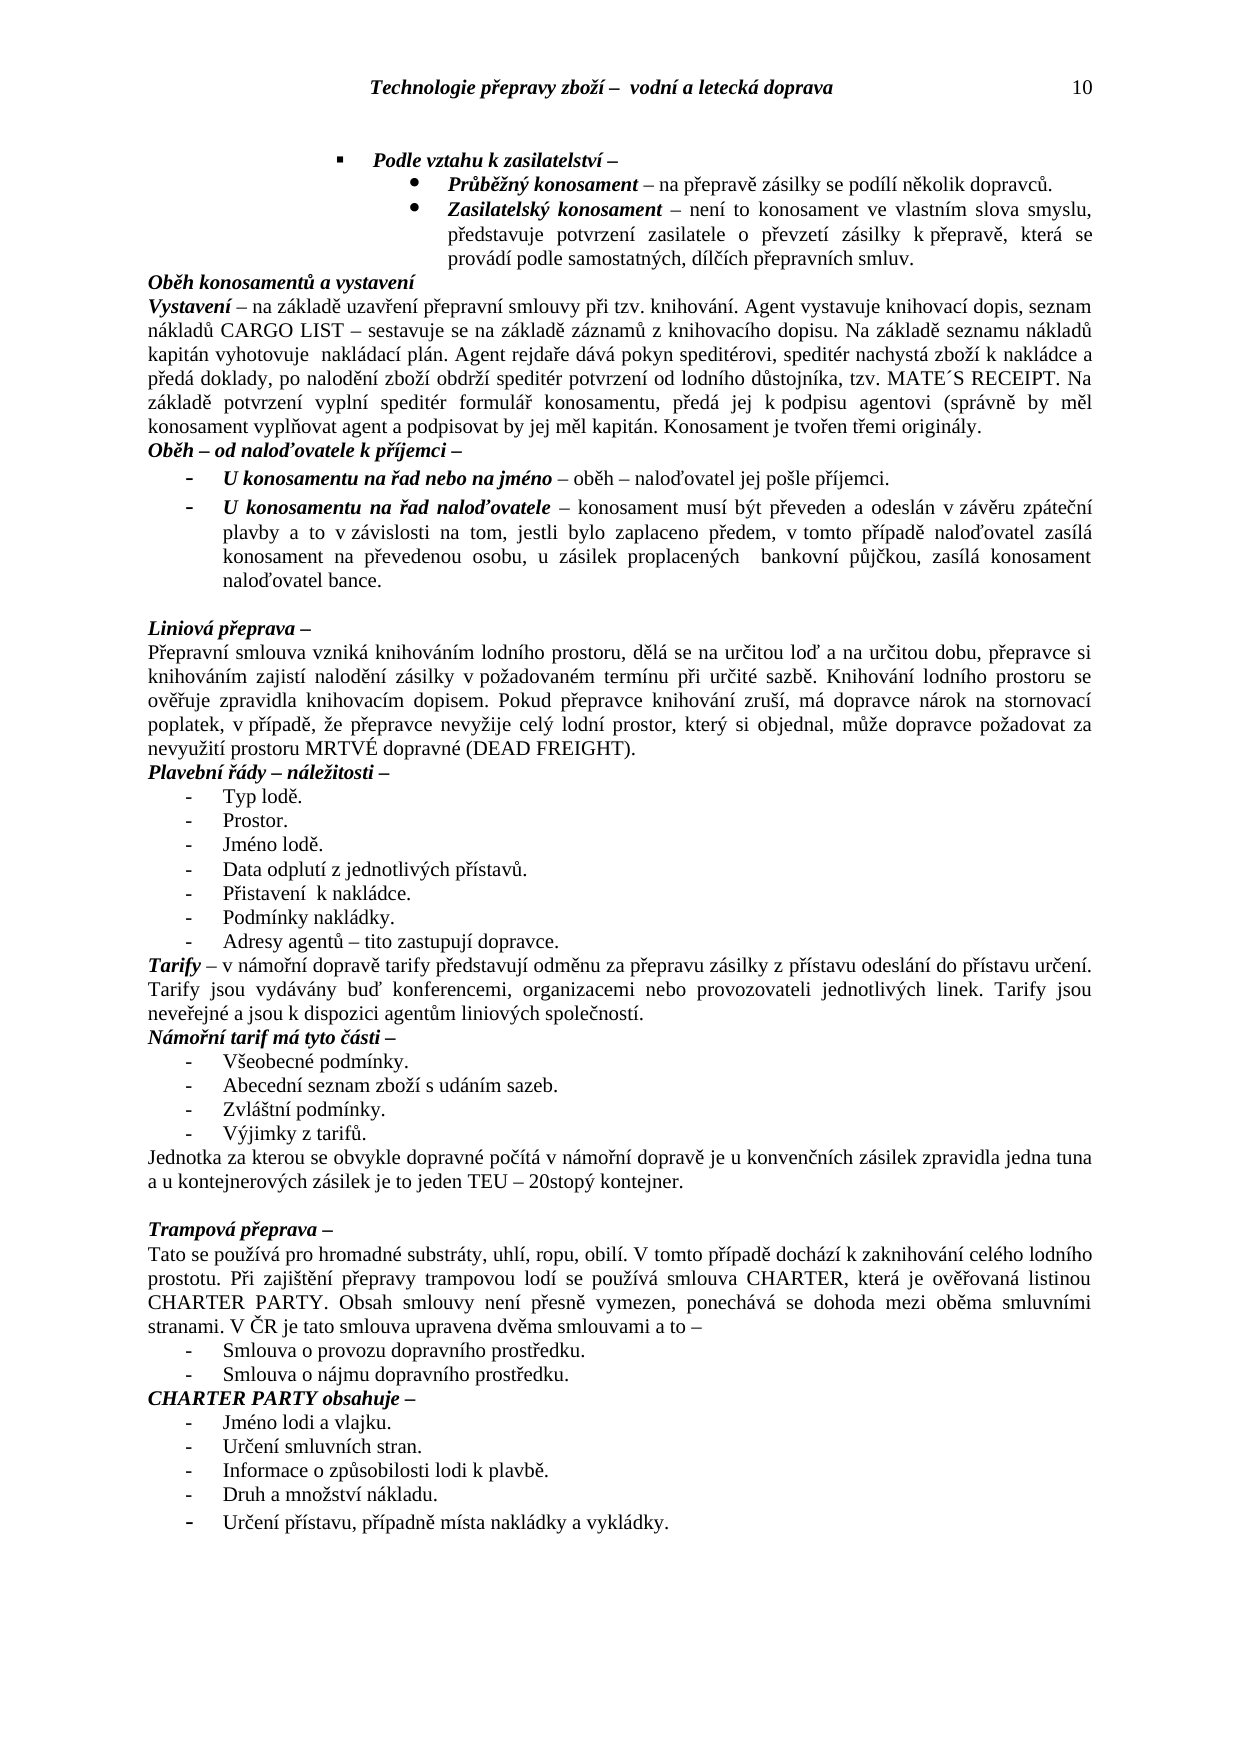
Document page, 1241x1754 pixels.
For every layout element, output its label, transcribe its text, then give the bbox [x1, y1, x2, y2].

subtitle Námořní tarif má tyto části – [148, 1025, 1093, 1049]
list Podle vztahu k zasilatelství – [335, 148, 1093, 172]
subtitle Oběh konosamentů a vystavení [148, 269, 1093, 294]
list Průběžný konosament – na přepravě zásilky se podílí několik dopravců. [410, 172, 1093, 197]
list Jméno lodě. [185, 832, 1093, 856]
subtitle Oběh – od naloďovatele k příjemci – [148, 438, 1093, 462]
list U konosamentu na řad naloďovatele – konosament musí být převeden a odeslán v závěru zpáteční plavby a to v závislosti na tom, jestli bylo zaplaceno předem, v tomto případě naloďovatel zasílá konosament na převedenou osobu, u zásilek proplacených bankovní půjčkou, zasílá konosament naloďovatel bance. [185, 491, 1093, 592]
list Jméno lodi a vlajku. [185, 1410, 1093, 1434]
list Podmínky nakládky. [185, 904, 1093, 929]
list U konosamentu na řad nebo na jméno – oběh – naloďovatel jej pošle příjemci. [185, 462, 1093, 491]
list Typ lodě. [185, 784, 1093, 808]
list Druh a množství nákladu. [185, 1482, 1093, 1506]
text Tarify – v námořní dopravě tarify představují odměnu za přepravu zásilky z přístavu odeslání do přístavu určení. Tarify jsou vydávány buď konferencemi, organizacemi nebo provozovateli jednotlivých linek. Tarify jsou neveřejné a jsou k dispozici agentům liniových společností. [148, 953, 1093, 1025]
list Data odplutí z jednotlivých přístavů. [185, 856, 1093, 881]
list Informace o způsobilosti lodi k plavbě. [185, 1458, 1093, 1482]
list Smlouva o provozu dopravního prostředku. [185, 1338, 1093, 1362]
text Vystavení – na základě uzavření přepravní smlouvy při tzv. knihování. Agent vystavuje knihovací dopis, seznam nákladů CARGO LIST – sestavuje se na základě záznamů z knihovacího dopisu. Na základě seznamu nákladů kapitán vyhotovuje nakládací plán. Agent rejdaře dává pokyn speditérovi, speditér nachystá zboží k nakládce a předá doklady, po nalodění zboží obdrží speditér potvrzení od lodního důstojníka, tzv. MATE´S RECEIPT. Na základě potvrzení vyplní speditér formulář konosamentu, předá jej k podpisu agentovi (správně by měl konosament vyplňovat agent a podpisovat by jej měl kapitán. Konosament je tvořen třemi originály. [148, 294, 1093, 438]
list Určení smluvních stran. [185, 1434, 1093, 1458]
list Prostor. [185, 808, 1093, 832]
text Tato se používá pro hromadné substráty, uhlí, ropu, obilí. V tomto případě dochází k zaknihování celého lodního prostotu. Při zajištění přepravy trampovou lodí se používá smlouva CHARTER, která je ověřovaná listinou CHARTER PARTY. Obsah smlouvy není přesně vymezen, ponechává se dohoda mezi oběma smluvními stranami. V ČR je tato smlouva upravena dvěma smlouvami a to – [148, 1241, 1093, 1338]
list Adresy agentů – tito zastupují dopravce. [185, 929, 1093, 953]
list Zasilatelský konosament – není to konosament ve vlastním slova smyslu, představuje potvrzení zasilatele o převzetí zásilky k přepravě, která se provádí podle samostatných, dílčích přepravních smluv. [410, 197, 1093, 269]
list Určení přístavu, případně místa nakládky a vykládky. [185, 1506, 1093, 1535]
list Přistavení k nakládce. [185, 881, 1093, 904]
list Abecední seznam zboží s udáním sazeb. [185, 1073, 1093, 1097]
subtitle Liniová přeprava – [148, 616, 1093, 640]
text Jednotka za kterou se obvykle dopravné počítá v námořní dopravě je u konvenčních zásilek zpravidla jedna tuna a u kontejnerových zásilek je to jeden TEU – 20stopý kontejner. [148, 1145, 1093, 1193]
list Všeobecné podmínky. [185, 1049, 1093, 1073]
subtitle CHARTER PARTY obsahuje – [148, 1386, 1093, 1410]
list Zvláštní podmínky. [185, 1097, 1093, 1121]
subtitle Plavební řády – náležitosti – [148, 760, 1093, 784]
subtitle Trampová přeprava – [148, 1217, 1093, 1241]
list Smlouva o nájmu dopravního prostředku. [185, 1362, 1093, 1386]
text Přepravní smlouva vzniká knihováním lodního prostoru, dělá se na určitou loď a na určitou dobu, přepravce si knihováním zajistí nalodění zásilky v požadovaném termínu při určité sazbě. Knihování lodního prostoru se ověřuje zpravidla knihovacím dopisem. Pokud přepravce knihování zruší, má dopravce nárok na stornovací poplatek, v případě, že přepravce nevyžije celý lodní prostor, který si objednal, může dopravce požadovat za nevyužití prostoru MRTVÉ dopravné (DEAD FREIGHT). [148, 640, 1093, 760]
list Výjimky z tarifů. [185, 1121, 1093, 1145]
